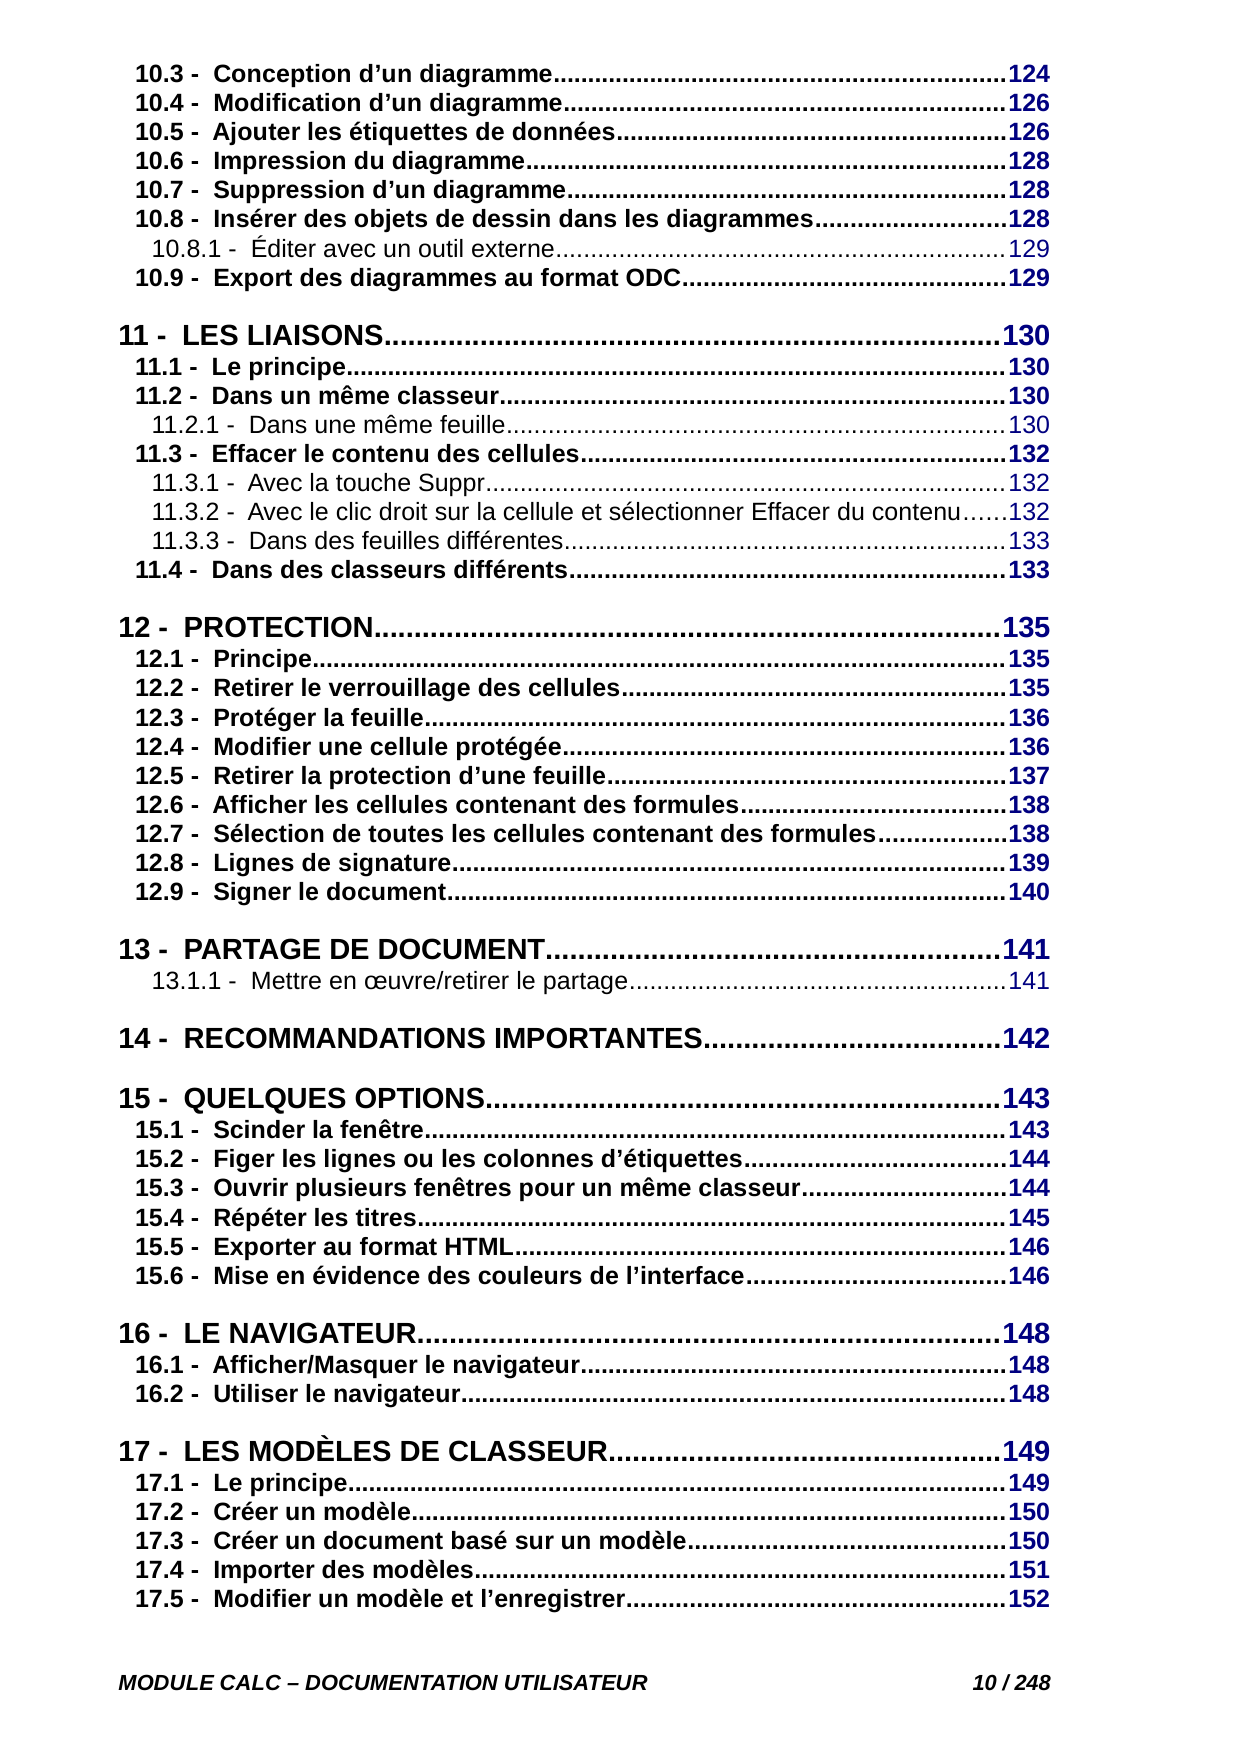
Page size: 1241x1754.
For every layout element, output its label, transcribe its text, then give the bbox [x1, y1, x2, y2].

text 11.2 - Dans un même classeur 130 [135, 381, 1122, 410]
text 11.4 - Dans des classeurs différents 133 [135, 555, 1122, 584]
text 10.3 - Conception d’un diagramme 124 [135, 59, 1122, 88]
text 11.3.3 - Dans des feuilles différentes 133 [151, 526, 1122, 555]
text 15.6 - Mise en évidence des couleurs de l’interface 146 [135, 1261, 1122, 1289]
text 15 - Quelques options 143 [118, 1081, 1122, 1114]
text 12.6 - Afficher les cellules contenant des formules 138 [135, 789, 1122, 819]
text 12.8 - Lignes de signature 139 [135, 848, 1122, 877]
text 12.3 - Protéger la feuille 136 [135, 702, 1122, 731]
text 15.4 - Répéter les titres 145 [135, 1202, 1122, 1231]
text 11 - Les liaisons 130 [118, 317, 1122, 351]
text 15.3 - Ouvrir plusieurs fenêtres pour un même classeur 144 [135, 1173, 1122, 1202]
text 10.7 - Suppression d’un diagramme 128 [135, 175, 1122, 204]
text 17.2 - Créer un modèle 150 [135, 1497, 1122, 1526]
text 13.1.1 - Mettre en œuvre/retirer le partage 141 [151, 966, 1122, 995]
text 12.1 - Principe 135 [135, 644, 1122, 673]
text 12.4 - Modifier une cellule protégée 136 [135, 731, 1122, 761]
text 11.2.1 - Dans une même feuille 130 [151, 410, 1122, 439]
text 14 - Recommandations importantes 142 [118, 1021, 1122, 1054]
text 11.3 - Effacer le contenu des cellules 132 [135, 439, 1122, 468]
text 12.7 - Sélection de toutes les cellules contenant des formules 138 [135, 819, 1122, 848]
text 10.8.1 - Éditer avec un outil externe 129 [151, 233, 1122, 262]
text 10.9 - Export des diagrammes au format ODC 129 [135, 262, 1122, 292]
text 12 - Protection 135 [118, 610, 1122, 644]
text 12.5 - Retirer la protection d’une feuille 137 [135, 761, 1122, 789]
text 17 - Les modèles de classeur 149 [118, 1434, 1122, 1467]
text 15.5 - Exporter au format HTML 146 [135, 1231, 1122, 1261]
text 10.4 - Modification d’un diagramme 126 [135, 88, 1122, 117]
text 17.5 - Modifier un modèle et l’enregistrer 152 [135, 1584, 1122, 1613]
text 10.6 - Impression du diagramme 128 [135, 146, 1122, 175]
text 11.3.2 - Avec le clic droit sur la cellule et sélectionner Effacer du contenu 132 [151, 497, 1122, 526]
text 12.9 - Signer le document 140 [135, 877, 1122, 906]
text 13 - Partage de document 141 [118, 932, 1122, 965]
text 12.2 - Retirer le verrouillage des cellules 135 [135, 673, 1122, 702]
text 10.5 - Ajouter les étiquettes de données 126 [135, 117, 1122, 146]
text 17.3 - Créer un document basé sur un modèle 150 [135, 1526, 1122, 1555]
text 17.1 - Le principe 149 [135, 1468, 1122, 1497]
text 16.1 - Afficher/Masquer le navigateur 148 [135, 1350, 1122, 1379]
text 15.2 - Figer les lignes ou les colonnes d’étiquettes 144 [135, 1144, 1122, 1173]
text 16 - Le navigateur 148 [118, 1316, 1122, 1349]
text 15.1 - Scinder la fenêtre 143 [135, 1115, 1122, 1144]
text 16.2 - Utiliser le navigateur 148 [135, 1379, 1122, 1408]
text 10.8 - Insérer des objets de dessin dans les diagrammes 128 [135, 204, 1122, 233]
text 11.1 - Le principe 130 [135, 352, 1122, 381]
text 11.3.1 - Avec la touche Suppr 132 [151, 468, 1122, 497]
text 17.4 - Importer des modèles 151 [135, 1555, 1122, 1584]
